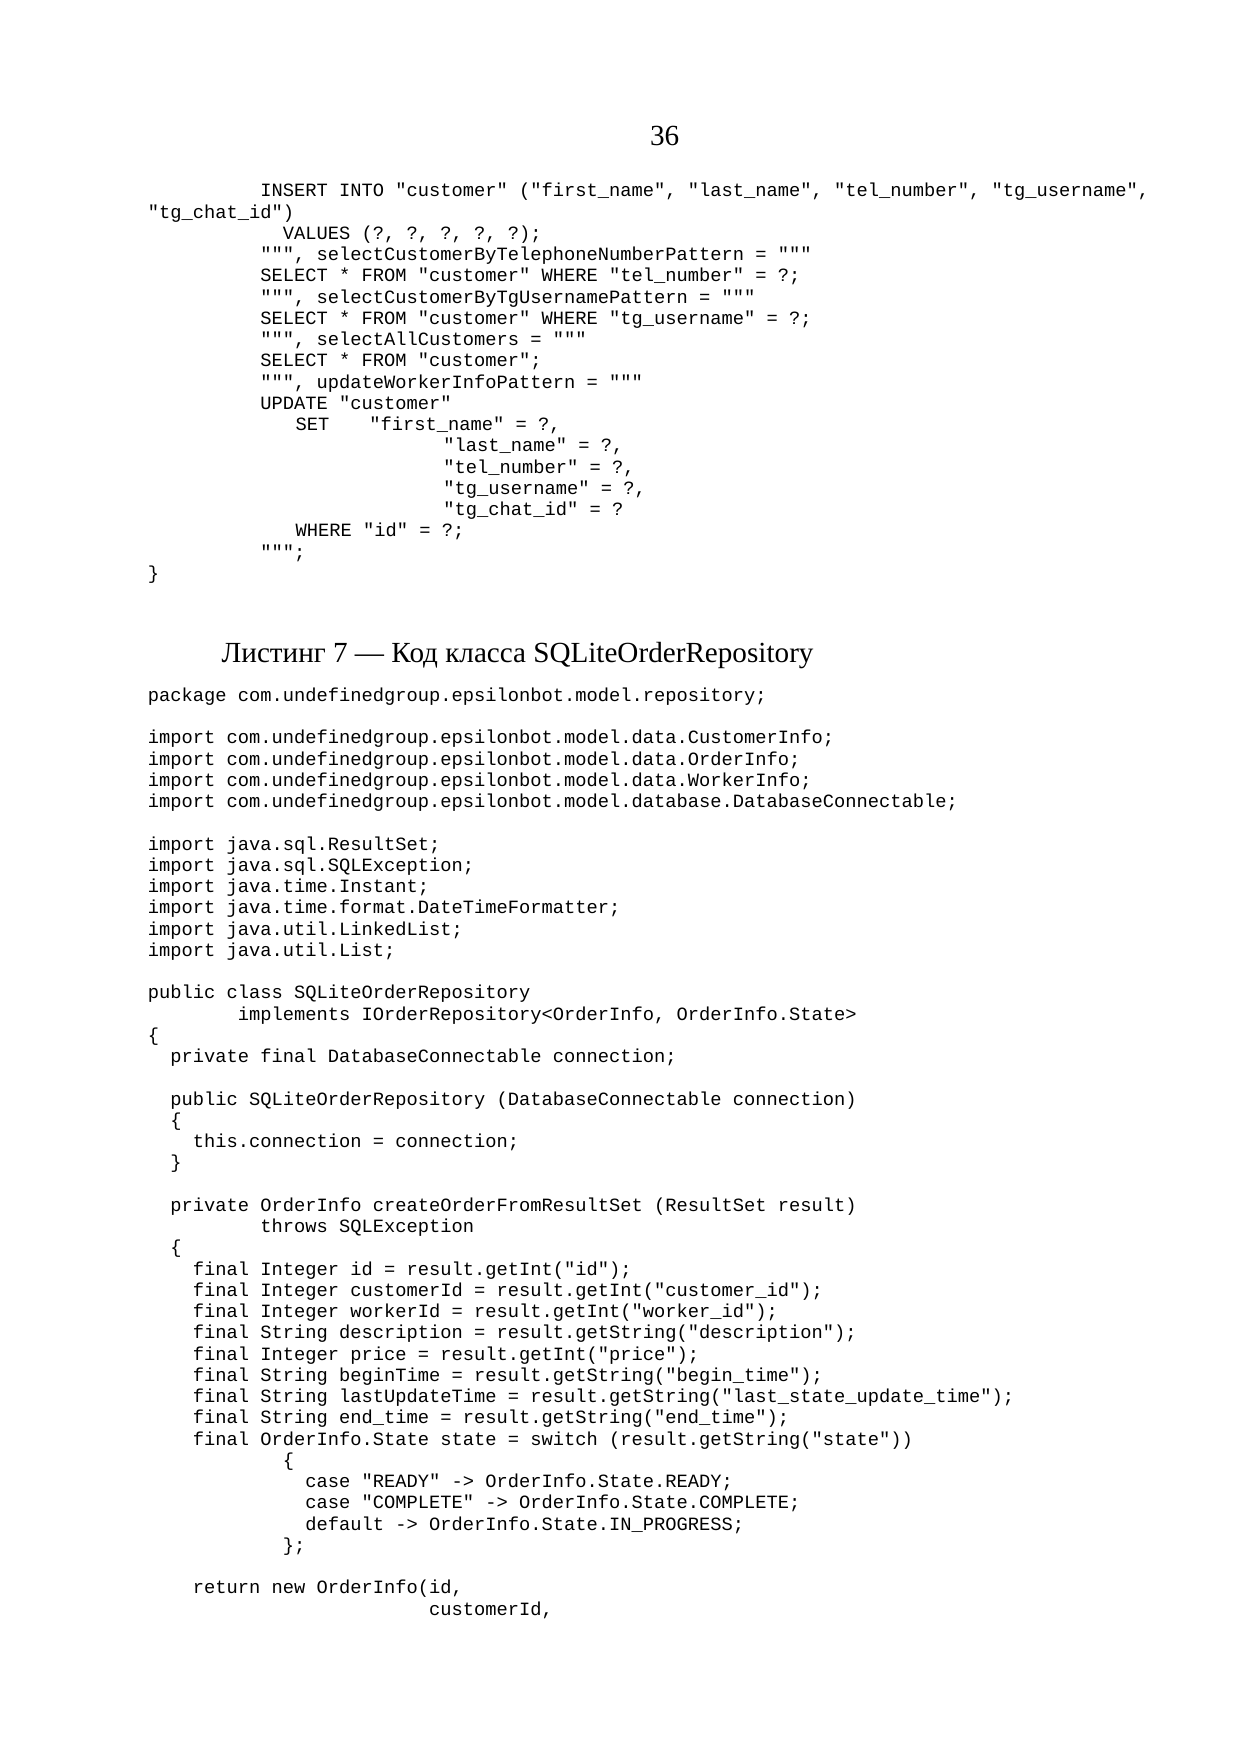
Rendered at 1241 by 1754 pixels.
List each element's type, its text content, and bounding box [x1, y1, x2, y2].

text """, selectCustomerByTgUsernamePattern = """ [148, 287, 1181, 309]
text { [148, 1238, 1181, 1259]
text final Integer workerId = result.getInt("worker_id"); [148, 1302, 1181, 1323]
text SELECT * FROM "customer" WHERE "tg_username" = ?; [148, 309, 1181, 330]
text final Integer price = result.getInt("price"); [148, 1344, 1181, 1366]
text import java.time.Instant; [148, 877, 1181, 898]
text case "READY" -> OrderInfo.State.READY; [148, 1472, 1181, 1493]
text """, updateWorkerInfoPattern = """ [148, 372, 1181, 394]
text package com.undefinedgroup.epsilonbot.model.repository; [148, 686, 1181, 707]
text SET "first_name" = ?, [148, 415, 1181, 436]
text case "COMPLETE" -> OrderInfo.State.COMPLETE; [148, 1493, 1181, 1514]
text "tg_username" = ?, [148, 479, 1181, 500]
text } [148, 1153, 1181, 1174]
text SELECT * FROM "customer" WHERE "tel_number" = ?; [148, 266, 1181, 287]
text { [148, 1026, 1181, 1047]
text throws SQLException [148, 1217, 1181, 1238]
text final String description = result.getString("description"); [148, 1323, 1181, 1344]
text "tel_number" = ?, [148, 457, 1181, 479]
text public SQLiteOrderRepository (DatabaseConnectable connection) [148, 1089, 1181, 1111]
text import java.util.LinkedList; [148, 919, 1181, 941]
text import com.undefinedgroup.epsilonbot.model.data.CustomerInfo; [148, 728, 1181, 749]
text SELECT * FROM "customer"; [148, 351, 1181, 372]
text public class SQLiteOrderRepository [148, 983, 1181, 1004]
text import java.sql.ResultSet; [148, 834, 1181, 856]
text customerId, [148, 1599, 1181, 1621]
text Листинг 7 — Код класса SQLiteOrderRepository [148, 635, 1181, 669]
text import java.sql.SQLException; [148, 856, 1181, 877]
text this.connection = connection; [148, 1132, 1181, 1153]
text """, selectAllCustomers = """ [148, 330, 1181, 351]
text final String end_time = result.getString("end_time"); [148, 1408, 1181, 1429]
text import com.undefinedgroup.epsilonbot.model.data.OrderInfo; [148, 749, 1181, 771]
text INSERT INTO "customer" ("first_name", "last_name", "tel_number", "tg_username", "tg_chat_id") [148, 181, 1181, 224]
text "last_name" = ?, [148, 436, 1181, 457]
text import com.undefinedgroup.epsilonbot.model.data.WorkerInfo; [148, 771, 1181, 792]
text final String beginTime = result.getString("begin_time"); [148, 1366, 1181, 1387]
text final OrderInfo.State state = switch (result.getString("state")) [148, 1429, 1181, 1451]
text import java.util.List; [148, 941, 1181, 962]
text final String lastUpdateTime = result.getString("last_state_update_time"); [148, 1387, 1181, 1408]
text } [148, 564, 1181, 585]
text return new OrderInfo(id, [148, 1578, 1181, 1599]
text """, selectCustomerByTelephoneNumberPattern = """ [148, 245, 1181, 266]
text WHERE "id" = ?; [148, 521, 1181, 542]
text import com.undefinedgroup.epsilonbot.model.database.DatabaseConnectable; [148, 792, 1181, 813]
text private final DatabaseConnectable connection; [148, 1047, 1181, 1068]
text { [148, 1451, 1181, 1472]
text "tg_chat_id" = ? [148, 500, 1181, 521]
text """; [148, 542, 1181, 564]
text private OrderInfo createOrderFromResultSet (ResultSet result) [148, 1196, 1181, 1217]
text { [148, 1111, 1181, 1132]
text implements IOrderRepository<OrderInfo, OrderInfo.State> [148, 1004, 1181, 1026]
text }; [148, 1536, 1181, 1557]
text VALUES (?, ?, ?, ?, ?); [148, 224, 1181, 245]
text final Integer id = result.getInt("id"); [148, 1259, 1181, 1281]
text import java.time.format.DateTimeFormatter; [148, 898, 1181, 919]
text default -> OrderInfo.State.IN_PROGRESS; [148, 1514, 1181, 1536]
text final Integer customerId = result.getInt("customer_id"); [148, 1281, 1181, 1302]
text UPDATE "customer" [148, 394, 1181, 415]
